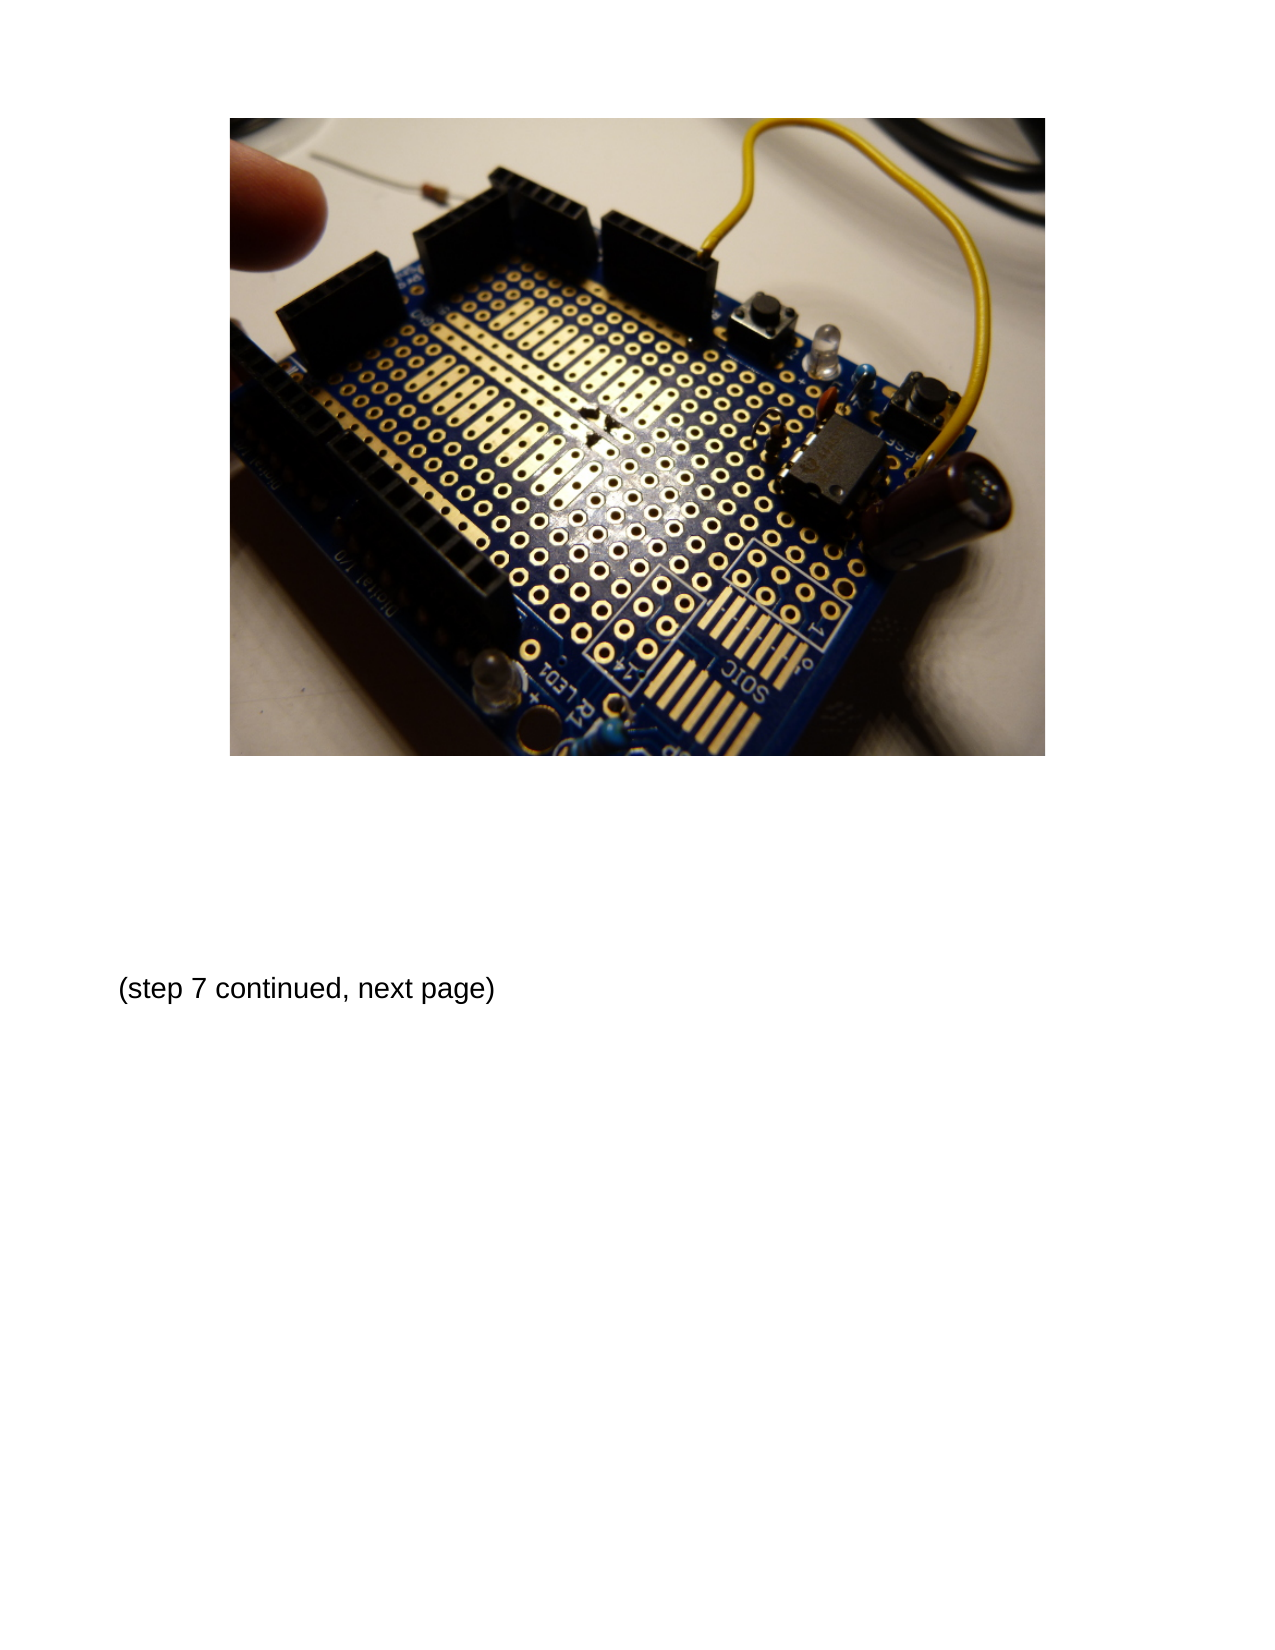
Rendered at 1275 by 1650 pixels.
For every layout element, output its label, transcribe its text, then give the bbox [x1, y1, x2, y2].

picture [229, 118, 1046, 756]
text (step 7 continued, next page) [118, 971, 1157, 1004]
